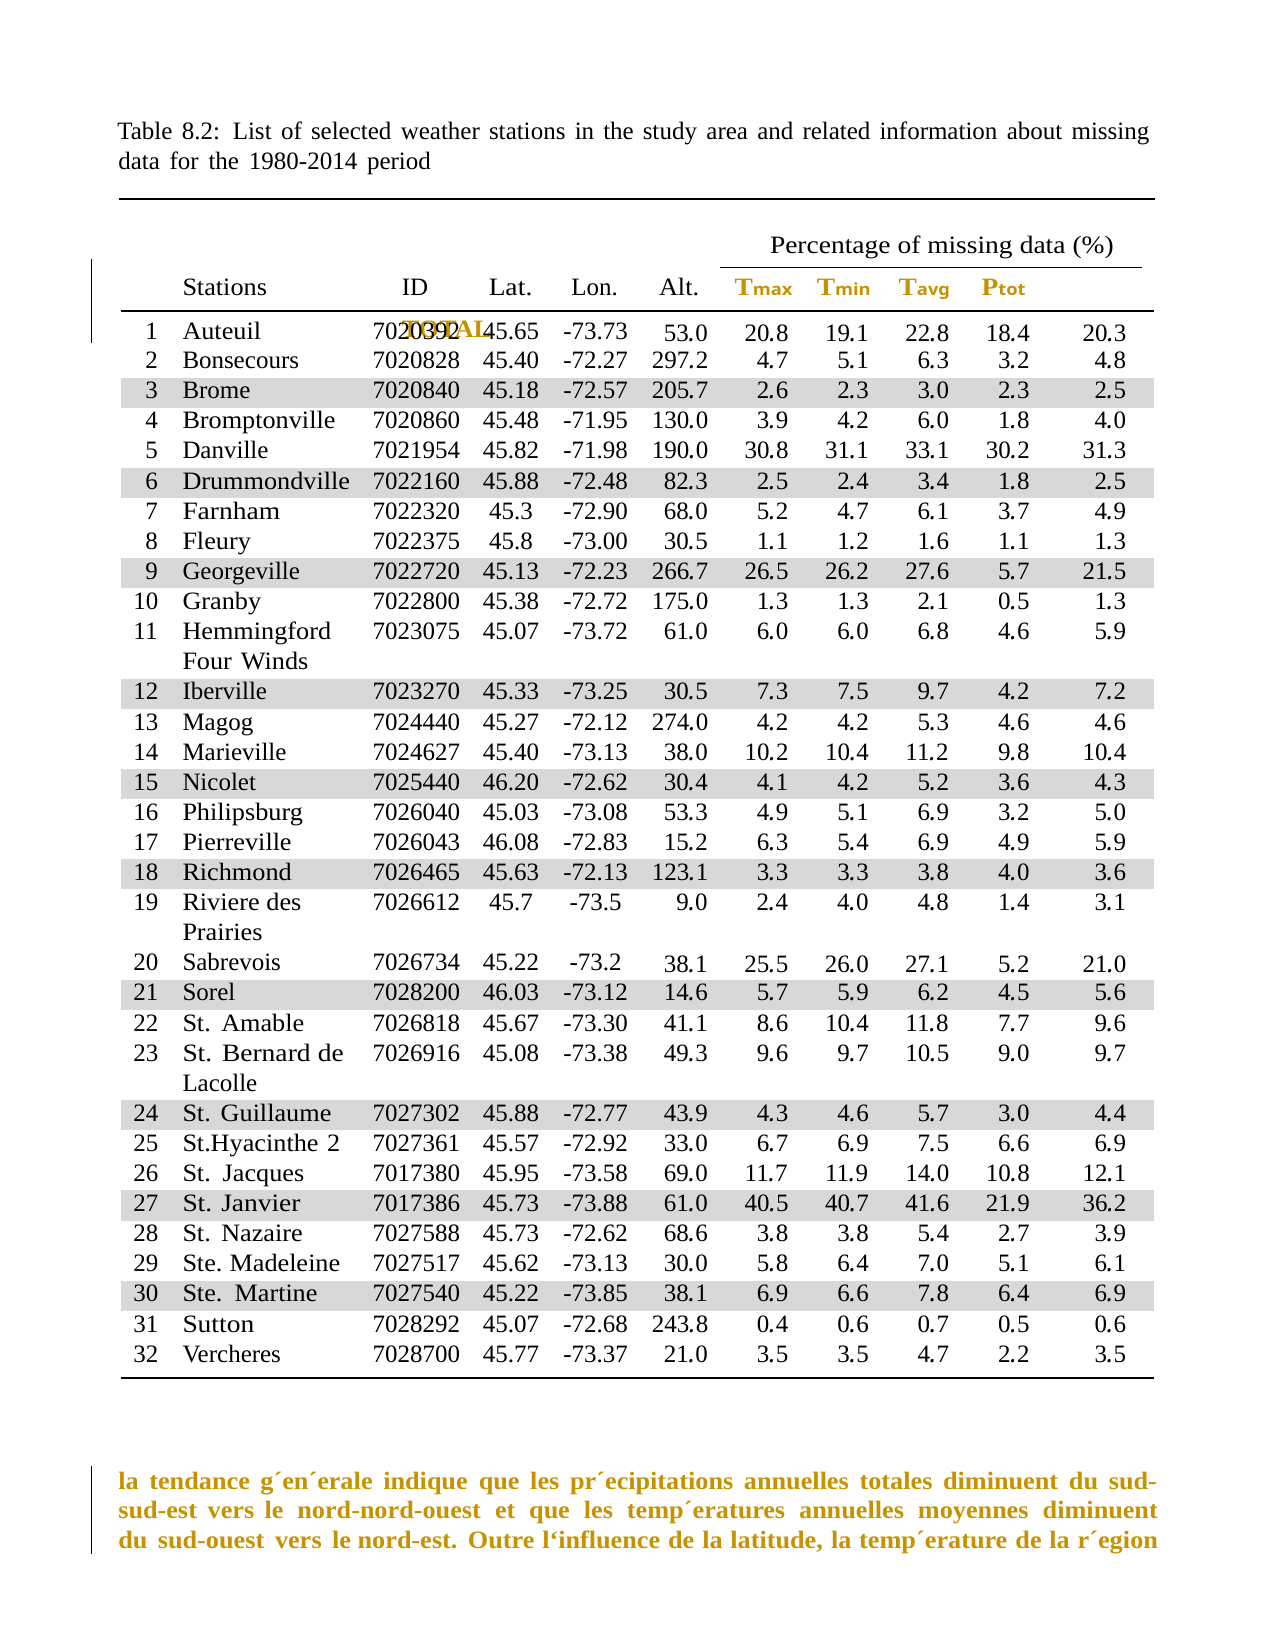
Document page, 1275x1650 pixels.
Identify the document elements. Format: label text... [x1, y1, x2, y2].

text 45.07 [483, 1311, 551, 1337]
text 4.0 [998, 859, 1056, 886]
text 6.9 [837, 1130, 887, 1157]
text 6.9 [757, 1281, 806, 1307]
text 3.8 [917, 859, 967, 886]
text 3.6 [1094, 859, 1154, 886]
text -73.38 [563, 1040, 639, 1066]
text 5.7 [998, 558, 1056, 585]
text Sorel [182, 980, 360, 1006]
text 1.3 [1094, 588, 1154, 615]
text 6.7 [757, 1130, 806, 1157]
text -72.12 [563, 709, 639, 735]
text 45.63 [483, 859, 551, 886]
text 45.48 [483, 408, 551, 434]
text Bonsecours [182, 347, 360, 374]
text 3.5 [757, 1341, 806, 1367]
text 33.0 [664, 1130, 726, 1157]
text 2.5 [1094, 468, 1154, 494]
text 14.6 [664, 980, 726, 1006]
text 175.0 [652, 588, 726, 615]
text 45.38 [483, 588, 551, 615]
text 4.2 [757, 709, 806, 735]
text 28 [133, 1221, 170, 1247]
text 3.8 [837, 1221, 887, 1247]
text 0.6 [837, 1311, 887, 1337]
text 6.3 [757, 829, 806, 856]
text St.Hyacinthe 2 [182, 1130, 360, 1157]
text 3.0 [998, 1100, 1056, 1127]
text 7027588 [372, 1221, 470, 1247]
text 6.8 [917, 618, 967, 645]
text 7027361 [372, 1130, 470, 1157]
text 0.5 [998, 588, 1056, 615]
text 4.8 [899, 889, 967, 916]
text 7023270 [372, 679, 470, 705]
text 30.0 [664, 1250, 726, 1277]
text -72.62 [563, 769, 639, 795]
text 6.6 [998, 1130, 1056, 1157]
text 6.9 [917, 799, 967, 826]
text 21 [133, 980, 170, 1006]
text 6.6 [837, 1281, 887, 1307]
text 7022375 [372, 528, 470, 554]
text 46.08 [483, 829, 551, 856]
text 5.6 [1094, 980, 1154, 1006]
text 4.6 [998, 618, 1056, 645]
text 266.7 [652, 558, 726, 585]
text 274.0 [652, 709, 726, 735]
text 30 [133, 1281, 170, 1307]
text 14.0 [905, 1160, 967, 1187]
text 10.4 [1082, 739, 1154, 765]
text 5.9 [1094, 618, 1154, 645]
text 1.6 [917, 528, 967, 554]
text 45.73 [483, 1221, 551, 1247]
text 17 [133, 829, 170, 856]
text 27 [133, 1190, 170, 1217]
text 7026818 [372, 1010, 470, 1036]
text 43.9 [664, 1100, 726, 1127]
text 45.7 [489, 889, 551, 916]
text Marieville [182, 739, 360, 765]
text 10.4 [825, 739, 887, 765]
text 0.5 [998, 1311, 1056, 1337]
text 7.2 [1094, 679, 1154, 705]
text 45.73 [483, 1190, 551, 1217]
text 29 [133, 1250, 170, 1277]
text 33.1 [905, 438, 967, 464]
text 3.0 [917, 378, 967, 404]
text 7028700 [372, 1341, 470, 1367]
text -72.13 [563, 859, 639, 886]
text 2.4 [837, 468, 887, 494]
text 7.0 [917, 1250, 967, 1277]
text 3.5 [1094, 1341, 1154, 1367]
text Drummondville [182, 468, 360, 494]
text Pierreville [182, 829, 360, 856]
text 45.27 [483, 709, 551, 735]
text 4.0 [818, 889, 887, 916]
text 9 [145, 558, 170, 585]
text Four Winds [182, 646, 360, 675]
text 7027302 [372, 1100, 470, 1127]
text St. Janvier [182, 1190, 360, 1217]
text St. Amable [182, 1010, 360, 1036]
text 7026916 [372, 1040, 470, 1066]
text Auteuil [182, 316, 360, 345]
text 26 [133, 1160, 170, 1187]
text Vercheres [182, 1341, 360, 1367]
text 4.1 [757, 769, 806, 795]
text 0.7 [917, 1311, 967, 1337]
text 130.0 [652, 408, 726, 434]
text 3.5 [837, 1341, 887, 1367]
text 3.1 [1066, 889, 1154, 916]
text -72.83 [563, 829, 639, 856]
text 45.88 [483, 1100, 551, 1127]
text 19 [133, 889, 170, 916]
text 41.6 [905, 1190, 967, 1217]
text 45.3 [489, 498, 551, 524]
text 30.2 [986, 438, 1056, 464]
text 53.3 [664, 799, 726, 826]
text Ste. Martine [182, 1281, 360, 1307]
text 45.8 [489, 528, 551, 554]
text Table 8.2: List of selected weather stations in the study area and related information about missing data for the 1980-2014 period [117, 116, 1169, 174]
text -73.58 [563, 1160, 639, 1187]
text 6.0 [757, 618, 806, 645]
text 40.7 [825, 1190, 887, 1217]
text 8.6 [757, 1010, 806, 1036]
text St. Guillaume [182, 1100, 360, 1127]
text -73.85 [563, 1281, 639, 1307]
text 6.1 [1094, 1250, 1154, 1277]
text 5.9 [837, 980, 887, 1006]
text 3.4 [917, 468, 967, 494]
text 41.1 [664, 1010, 726, 1036]
text Philipsburg [182, 799, 360, 826]
text 4.9 [1094, 498, 1154, 524]
text 1.1 [998, 528, 1056, 554]
text 7027517 [372, 1250, 470, 1277]
text 7026465 [372, 859, 470, 886]
text 1.1 [757, 528, 806, 554]
text 31.3 [1082, 438, 1154, 464]
text 9.7 [917, 679, 967, 705]
text Fleury [182, 528, 360, 554]
text 5.1 [837, 799, 887, 826]
text -73.25 [563, 679, 639, 705]
text 10.4 [825, 1010, 887, 1036]
text 7026612 [372, 889, 470, 916]
text 38.1 [645, 946, 726, 979]
text 45.18 [483, 378, 551, 404]
text 9.0 [657, 889, 726, 916]
text 1.2 [837, 528, 887, 554]
text Georgeville [182, 558, 360, 585]
text 1.4 [998, 889, 1056, 916]
text Magog [182, 709, 360, 735]
text 21.5 [1082, 558, 1154, 585]
text -72.90 [563, 498, 639, 524]
text 46.20 [483, 769, 551, 795]
text 31 [133, 1311, 170, 1337]
text 7.8 [917, 1281, 967, 1307]
text Nicolet [182, 769, 360, 795]
text 7.5 [837, 679, 887, 705]
text Brome [182, 378, 360, 404]
text 5 [145, 438, 170, 464]
text 123.1 [652, 859, 726, 886]
text 3.6 [998, 769, 1056, 795]
text 5.2 [998, 946, 1056, 979]
text 22 [133, 1010, 170, 1036]
text -71.98 [563, 438, 639, 464]
text 297.2 [652, 347, 726, 374]
text Danville [182, 438, 360, 464]
text Granby [182, 588, 360, 615]
text -73.12 [563, 980, 639, 1006]
text 26.5 [744, 558, 806, 585]
text 9.7 [1094, 1040, 1154, 1066]
text 5.1 [998, 1250, 1056, 1277]
text 21.9 [986, 1190, 1056, 1217]
text 2.5 [757, 468, 806, 494]
text 5.4 [917, 1221, 967, 1247]
text 7022160 [372, 468, 470, 494]
text 4.9 [998, 829, 1056, 856]
text 9.7 [837, 1040, 887, 1066]
text 7022800 [372, 588, 470, 615]
text 11.2 [905, 739, 967, 765]
text 1.3 [1094, 528, 1154, 554]
text -73.13 [563, 1250, 639, 1277]
text 7 [145, 498, 170, 524]
text 7022720 [372, 558, 470, 585]
text 6.2 [917, 980, 967, 1006]
text -73.37 [563, 1341, 639, 1367]
text -73.88 [563, 1190, 639, 1217]
text 20 [133, 947, 170, 976]
text -72.27 [563, 347, 639, 374]
text 7021954 [372, 438, 470, 464]
text 4.4 [1094, 1100, 1154, 1127]
text 9.8 [998, 739, 1056, 765]
text 45.95 [483, 1160, 551, 1187]
text 45.88 [483, 468, 551, 494]
text -72.92 [563, 1130, 639, 1157]
text 2.4 [738, 889, 806, 916]
text 4.7 [917, 1341, 967, 1367]
text 4.6 [837, 1100, 887, 1127]
text 2 [145, 347, 170, 374]
text 4.2 [837, 769, 887, 795]
text 68.6 [664, 1221, 726, 1247]
text 11.7 [744, 1160, 806, 1187]
text 9.6 [757, 1040, 806, 1066]
text 4.6 [998, 709, 1056, 735]
text 1 [145, 316, 170, 345]
text 23 [133, 1040, 170, 1066]
text 0.6 [1094, 1311, 1154, 1337]
text 2.5 [1094, 378, 1154, 404]
text 7017380 [372, 1160, 470, 1187]
text 9.0 [998, 1040, 1056, 1066]
text la tendance g´en´erale indique que les pr´ecipitations annuelles totales diminuent du sud-sud-est vers le nord-nord-ouest et que les temp´eratures annuelles moyennes diminuent du sud-ouest vers le nord-est. Outre l‘influence de la latitude, la temp´erature de la r´egion [118, 1466, 1158, 1554]
text -73.5 [569, 889, 639, 916]
text -73.08 [563, 799, 639, 826]
text 2.2 [998, 1341, 1056, 1367]
text 13 [133, 709, 170, 735]
text 40.5 [744, 1190, 806, 1217]
text 68.0 [664, 498, 726, 524]
text 1.8 [998, 408, 1056, 434]
text 7027540 [372, 1281, 470, 1307]
text 26.2 [825, 558, 887, 585]
text 2.1 [917, 588, 967, 615]
text -73.73 [563, 316, 639, 345]
text 7028200 [372, 980, 470, 1006]
text 21.0 [1056, 946, 1153, 979]
text 45.22 [483, 1281, 551, 1307]
text 6.4 [998, 1281, 1056, 1307]
text 7020860 [372, 408, 470, 434]
text -73.2 [569, 947, 639, 976]
text 5.7 [917, 1100, 967, 1127]
text -72.23 [563, 558, 639, 585]
text 53.0 [664, 314, 726, 347]
text 5.9 [1094, 829, 1154, 856]
text 8 [145, 528, 170, 554]
text 6.1 [917, 498, 967, 524]
text -72.72 [563, 588, 639, 615]
text 3.2 [998, 347, 1056, 374]
text 30.4 [664, 769, 726, 795]
text 7026040 [372, 799, 470, 826]
text 4.7 [757, 347, 806, 374]
text -71.95 [563, 408, 639, 434]
text Farnham [182, 498, 360, 524]
text 10 [133, 588, 170, 615]
text 4.7 [837, 498, 887, 524]
text 27.6 [905, 558, 967, 585]
text 5.2 [757, 498, 806, 524]
text 2.6 [757, 378, 806, 404]
text 4.2 [837, 408, 887, 434]
text 32 [133, 1341, 170, 1367]
text 38.0 [664, 739, 726, 765]
text 7026734 [372, 947, 470, 976]
text 205.7 [652, 378, 726, 404]
text 45.57 [483, 1130, 551, 1157]
text 4.0 [1094, 408, 1154, 434]
text 61.0 [664, 1190, 726, 1217]
text 3 [145, 378, 170, 404]
text 5.1 [837, 347, 887, 374]
text 7020840 [372, 378, 470, 404]
text 10.2 [744, 739, 806, 765]
text 9.6 [1094, 1010, 1154, 1036]
text 14 [133, 739, 170, 765]
text -72.62 [563, 1221, 639, 1247]
text 19.1 [825, 314, 887, 347]
text 45.13 [483, 558, 551, 585]
text 1.8 [998, 468, 1056, 494]
text Iberville [182, 679, 360, 705]
text Sutton [182, 1311, 360, 1337]
text 7024627 [372, 739, 470, 765]
text 6 [145, 468, 170, 494]
text 45.65 [483, 316, 551, 345]
text 16 [133, 799, 170, 826]
text 15.2 [664, 829, 726, 856]
text 6.0 [837, 618, 887, 645]
text 11.8 [905, 1010, 967, 1036]
text 6.9 [1094, 1281, 1154, 1307]
text -73.00 [563, 528, 639, 554]
text 30.8 [744, 438, 806, 464]
text 4 [145, 408, 170, 434]
text 12.1 [1082, 1160, 1154, 1187]
text Lacolle [182, 1068, 360, 1096]
text 2.3 [998, 378, 1056, 404]
text 20.8 [744, 314, 806, 347]
text -73.30 [563, 1010, 639, 1036]
text 69.0 [664, 1160, 726, 1187]
text St. Nazaire [182, 1221, 360, 1247]
text 82.3 [664, 468, 726, 494]
text 3.2 [998, 799, 1056, 826]
text 4.2 [837, 709, 887, 735]
text 3.9 [1094, 1221, 1154, 1247]
text 11.9 [825, 1160, 887, 1187]
text 45.08 [483, 1040, 551, 1066]
text 7017386 [372, 1190, 470, 1217]
text 1.3 [757, 588, 806, 615]
text 6.9 [1094, 1130, 1154, 1157]
text 10.5 [905, 1040, 967, 1066]
text 27.1 [887, 946, 967, 979]
text 24 [133, 1100, 170, 1127]
text 12 [133, 679, 170, 705]
text Richmond [182, 859, 360, 886]
text 7.5 [917, 1130, 967, 1157]
text 6.3 [917, 347, 967, 374]
text -73.13 [563, 739, 639, 765]
text 190.0 [652, 438, 726, 464]
text 49.3 [664, 1040, 726, 1066]
text 4.3 [757, 1100, 806, 1127]
text 2.7 [998, 1221, 1056, 1247]
text 7024440 [372, 709, 470, 735]
text 7026043 [372, 829, 470, 856]
text 4.9 [757, 799, 806, 826]
text Percentage of missing data (%) Stations ID Lat. Lon. Alt. Tmax Tmin Tavg Ptot TOTAL [182, 312, 1142, 343]
text 38.1 [664, 1281, 726, 1307]
text 22.8 [905, 314, 967, 347]
text 6.0 [917, 408, 967, 434]
text 45.62 [483, 1250, 551, 1277]
text 4.6 [1094, 709, 1154, 735]
text 45.82 [483, 438, 551, 464]
text 25 [133, 1130, 170, 1157]
text 18 [133, 859, 170, 886]
text 5.4 [837, 829, 887, 856]
text 4.3 [1094, 769, 1154, 795]
text 243.8 [652, 1311, 726, 1337]
text 7028292 [372, 1311, 470, 1337]
text 45.33 [483, 679, 551, 705]
text 20.3 [1082, 314, 1154, 347]
text 5.3 [917, 709, 967, 735]
text -72.68 [563, 1311, 639, 1337]
text 3.8 [757, 1221, 806, 1247]
text 5.8 [757, 1250, 806, 1277]
text 1.3 [837, 588, 887, 615]
text 25.5 [726, 946, 806, 979]
text 10.8 [986, 1160, 1056, 1187]
text 7023075 [372, 618, 470, 645]
text 31.1 [825, 438, 887, 464]
text 15 [133, 769, 170, 795]
text 21.0 [664, 1341, 726, 1367]
text 45.03 [483, 799, 551, 826]
text St. Bernard de [182, 1040, 360, 1066]
text 45.07 [483, 618, 551, 645]
text -72.57 [563, 378, 639, 404]
text 45.40 [483, 739, 551, 765]
text 30.5 [664, 528, 726, 554]
text 4.2 [998, 679, 1056, 705]
text Prairies Sabrevois [182, 917, 284, 976]
text 7020828 [372, 347, 470, 374]
text -73.72 [563, 618, 639, 645]
text 18.4 [986, 314, 1056, 347]
text 3.7 [998, 498, 1056, 524]
text -72.48 [563, 468, 639, 494]
text 6.4 [837, 1250, 887, 1277]
text 26.0 [806, 946, 887, 979]
text 30.5 [664, 679, 726, 705]
text -72.77 [563, 1100, 639, 1127]
text 45.67 [483, 1010, 551, 1036]
text 4.8 [1094, 347, 1154, 374]
text 7020392 [372, 316, 470, 345]
text 45.77 [483, 1341, 551, 1367]
text Bromptonville [182, 408, 360, 434]
text 0.4 [757, 1311, 806, 1337]
text 46.03 [483, 980, 551, 1006]
text 2.3 [837, 378, 887, 404]
text 7.3 [757, 679, 806, 705]
text St. Jacques [182, 1160, 360, 1187]
text Percentage of missing data (%) Stations ID Lat. Lon. Alt. Tmax Tmin Tavg Ptot TOTAL [182, 230, 1142, 310]
text Hemmingford [182, 618, 360, 645]
text 61.0 [664, 618, 726, 645]
text 4.5 [998, 980, 1056, 1006]
text 3.3 [757, 859, 806, 886]
text 3.3 [837, 859, 887, 886]
text 7.7 [998, 1010, 1056, 1036]
text 3.9 [757, 408, 806, 434]
text 11 [133, 618, 170, 645]
text 6.9 [917, 829, 967, 856]
text 5.2 [917, 769, 967, 795]
text 5.7 [757, 980, 806, 1006]
text 7025440 [372, 769, 470, 795]
text Ste. Madeleine [182, 1250, 360, 1277]
text Riviere des [182, 889, 360, 916]
text 36.2 [1082, 1190, 1154, 1217]
text 45.40 [483, 347, 551, 374]
text 45.22 [483, 947, 551, 976]
text 5.0 [1094, 799, 1154, 826]
text 7022320 [372, 498, 470, 524]
